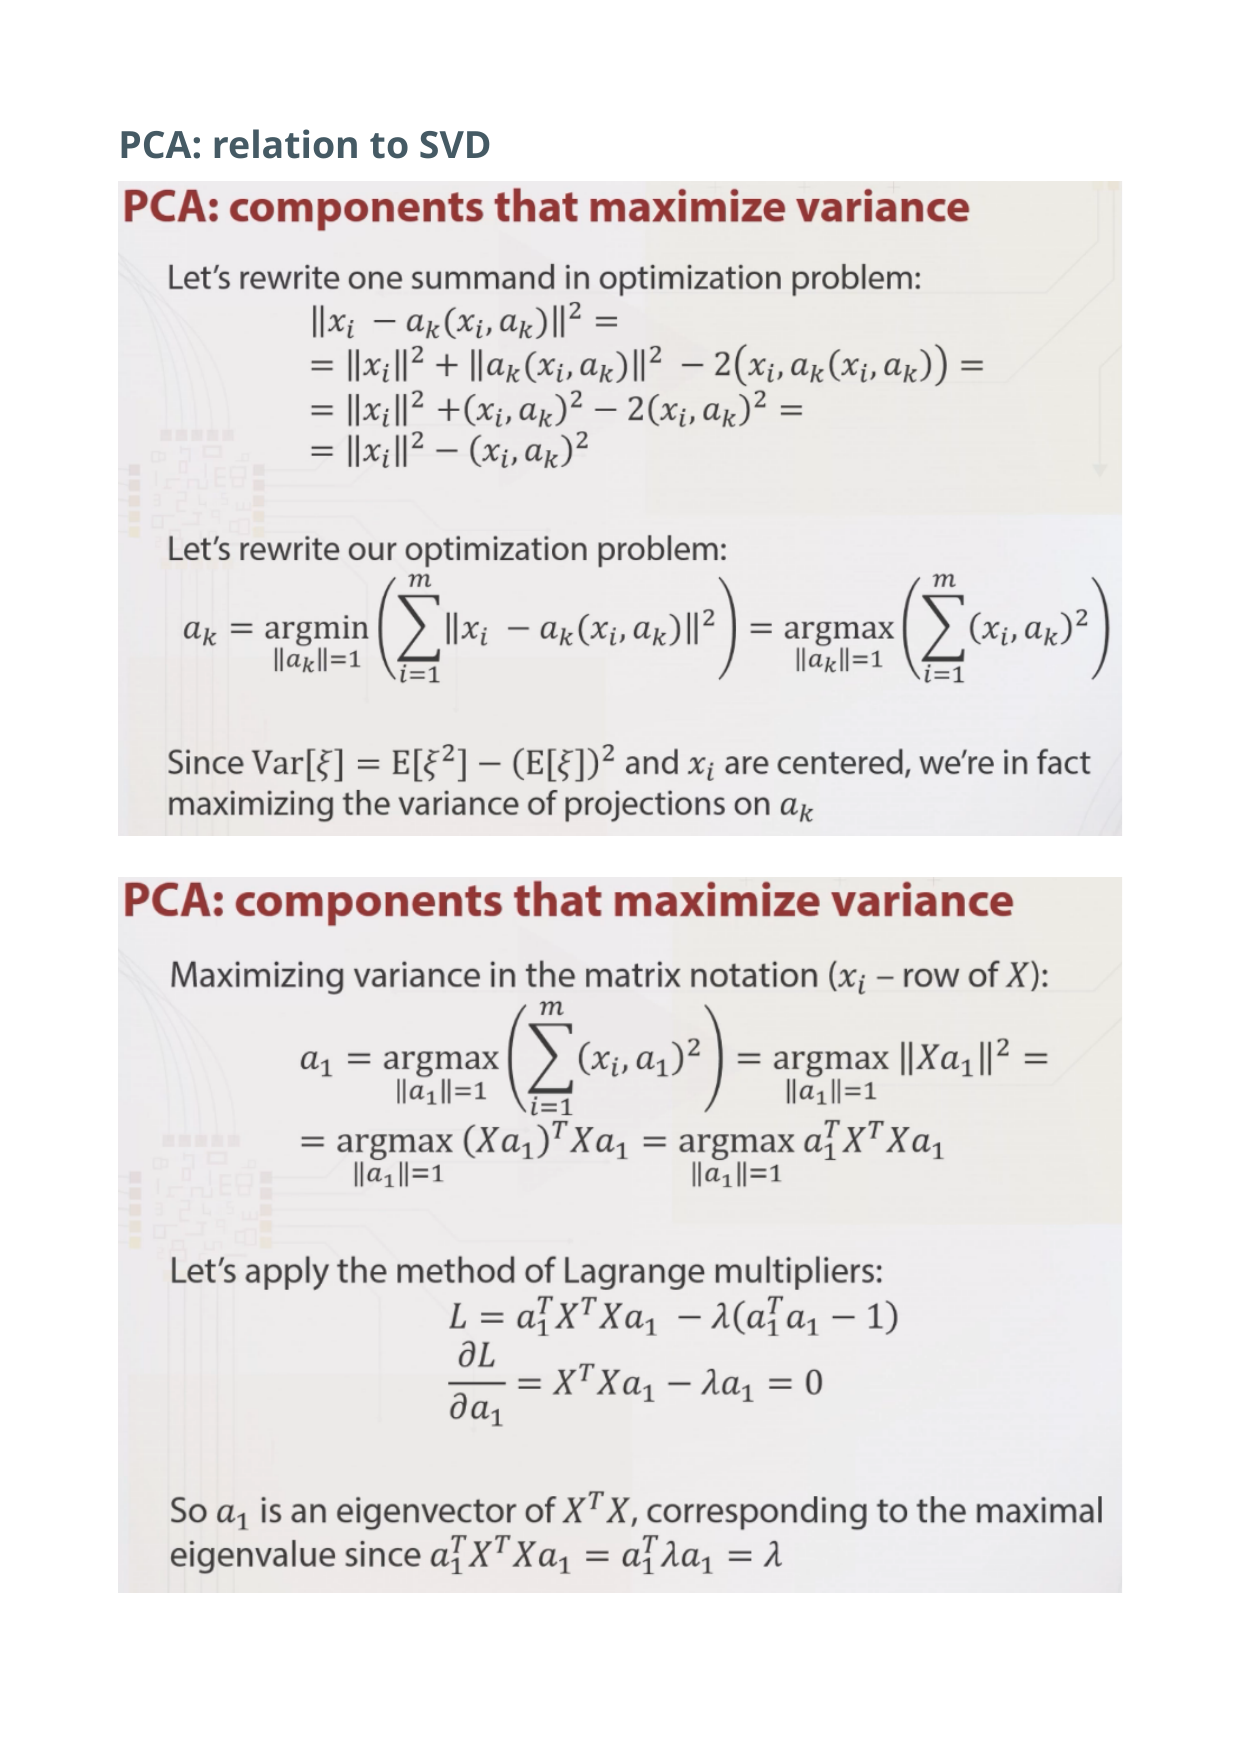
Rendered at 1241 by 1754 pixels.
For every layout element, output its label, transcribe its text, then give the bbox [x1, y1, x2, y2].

subtitle PCA: relation to SVD [118, 118, 1122, 169]
picture [118, 877, 1123, 1593]
picture [118, 181, 1123, 836]
